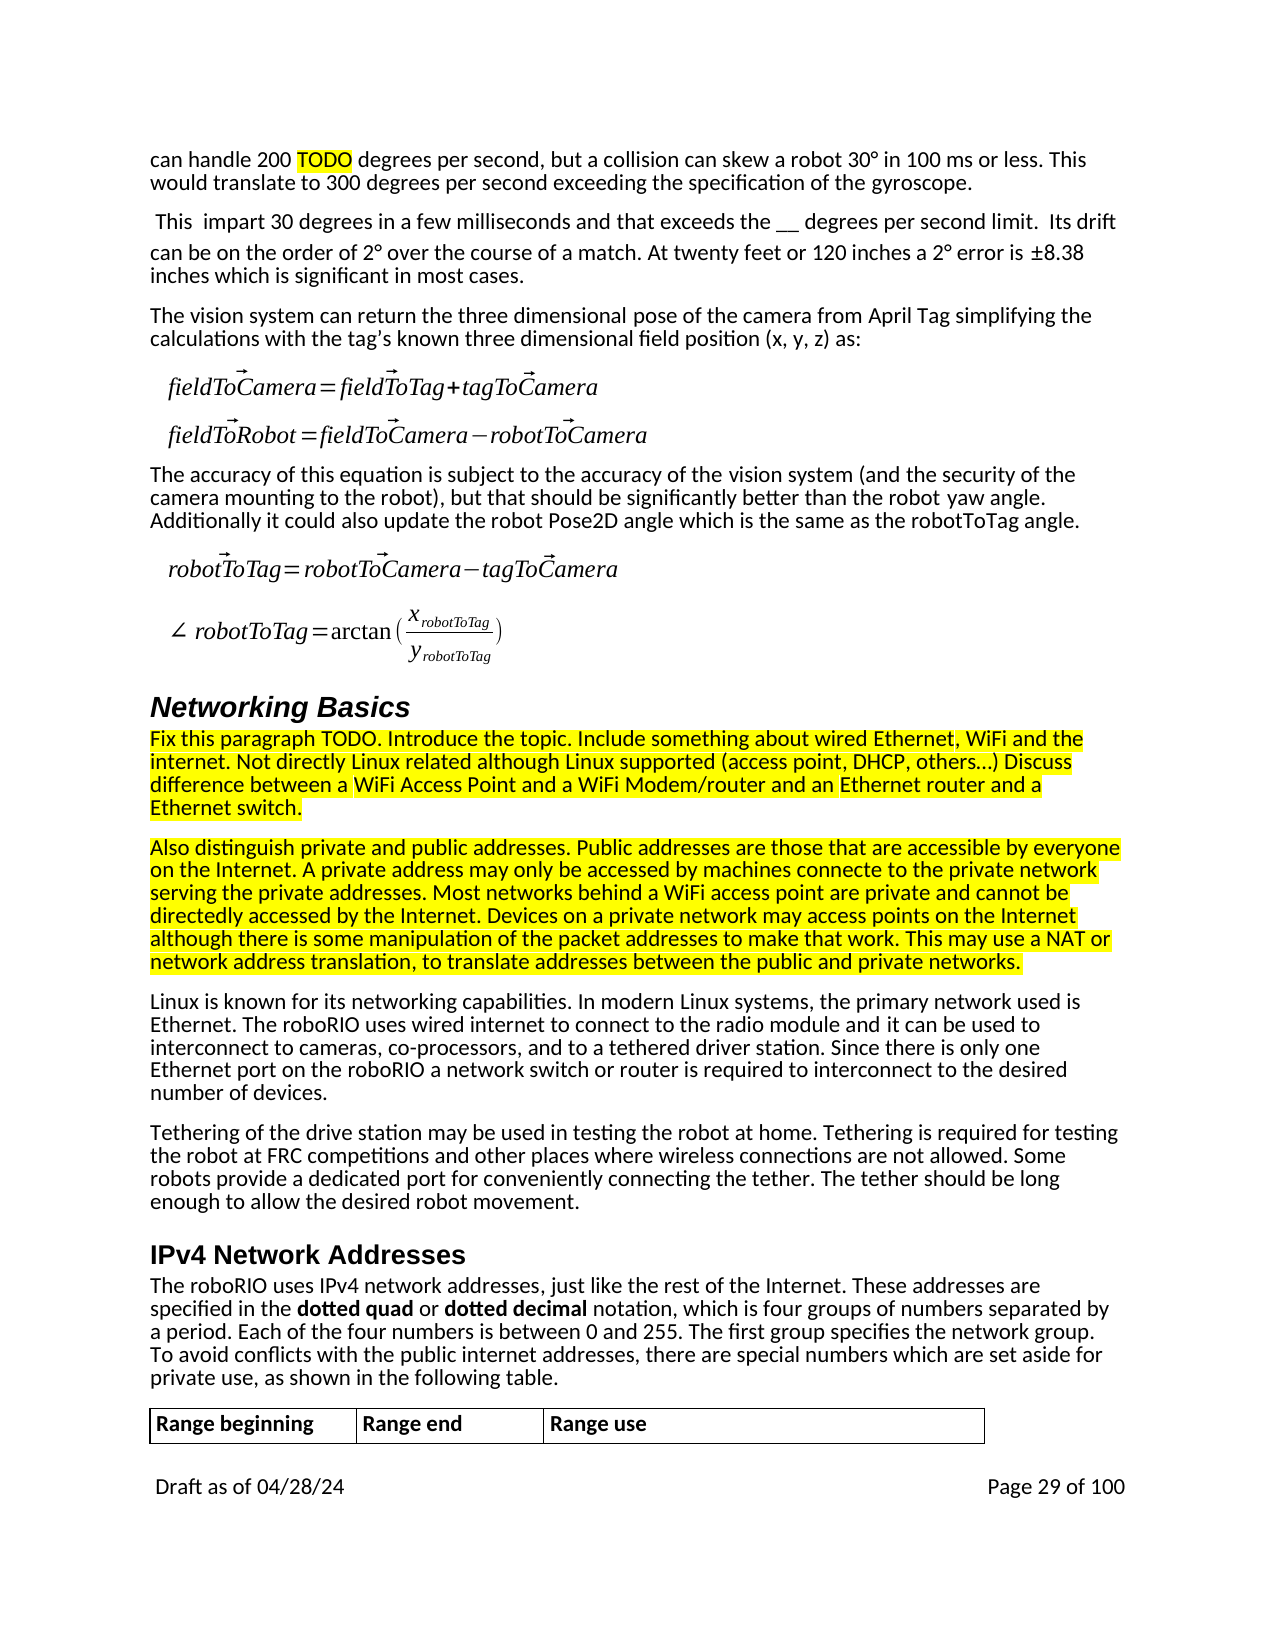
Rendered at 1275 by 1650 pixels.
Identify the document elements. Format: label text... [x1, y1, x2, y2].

text The vision system can return the three dimensional pose of the camera from April Tag simplifying the calculations with the tag’s known three dimensional field position (x, y, z) as: [150, 306, 1125, 352]
text Fix this paragraph TODO. Introduce the topic. Include something about wired Ethernet, WiFi and the internet. Not directly Linux related although Linux supported (access point, DHCP, others…) Discuss difference between a WiFi Access Point and a WiFi Modem/router and an Ethernet router and a Ethernet switch. [150, 729, 1125, 821]
text The accuracy of this equation is subject to the accuracy of the vision system (and the security of the camera mounting to the robot), but that should be significantly better than the robot yaw angle. Additionally it could also update the robot Pose2D angle which is the same as the robotToTag angle. [150, 466, 1125, 534]
text The roboRIO uses IPv4 network addresses, just like the rest of the Internet. These addresses are specified in the dotted quad or dotted decimal notation, which is four groups of numbers separated by a period. Each of the four numbers is between 0 and 255. The first group specifies the network group. To avoid conflicts with the public internet addresses, there are special numbers which are set aside for private use, as shown in the following table. [150, 1276, 1125, 1391]
table_header Range end [357, 1409, 543, 1443]
table_header Range use [544, 1409, 984, 1443]
subtitle IPv4 Network Addresses [150, 1240, 1125, 1270]
table_header Range beginning [151, 1409, 356, 1443]
text Also distinguish private and public addresses. Public addresses are those that are accessible by everyone on the Internet. A private address may only be accessed by machines connecte to the private network serving the private addresses. Most networks behind a WiFi access point are private and cannot be directedly accessed by the Internet. Devices on a private network may access points on the Internet although there is some manipulation of the packet addresses to make that work. This may use a NAT or network address translation, to translate addresses between the public and private networks. [150, 838, 1125, 975]
subtitle Networking Basics [150, 691, 1125, 723]
text Tethering of the drive station may be used in testing the robot at home. Tethering is required for testing the robot at FRC competitions and other places where wireless connections are not allowed. Some robots provide a dedicated port for conveniently connecting the tether. The tether should be long enough to allow the desired robot movement. [150, 1123, 1125, 1215]
text This impart 30 degrees in a few milliseconds and that exceeds the __ degrees per second limit. Its drift can be on the order of 2° over the course of a match. At twenty feet or 120 inches a 2° error is ±8.38 inches which is significant in most cases. [150, 212, 1125, 289]
text Linux is known for its networking capabilities. In modern Linux systems, the primary network used is Ethernet. The roboRIO uses wired internet to connect to the radio module and it can be used to interconnect to cameras, co-processors, and to a tethered driver station. Since there is only one Ethernet port on the roboRIO a network switch or router is required to interconnect to the desired number of devices. [150, 992, 1125, 1107]
text can handle 200 TODO degrees per second, but a collision can skew a robot 30° in 100 ms or less. This would translate to 300 degrees per second exceeding the specification of the gyroscope. [150, 150, 1125, 196]
